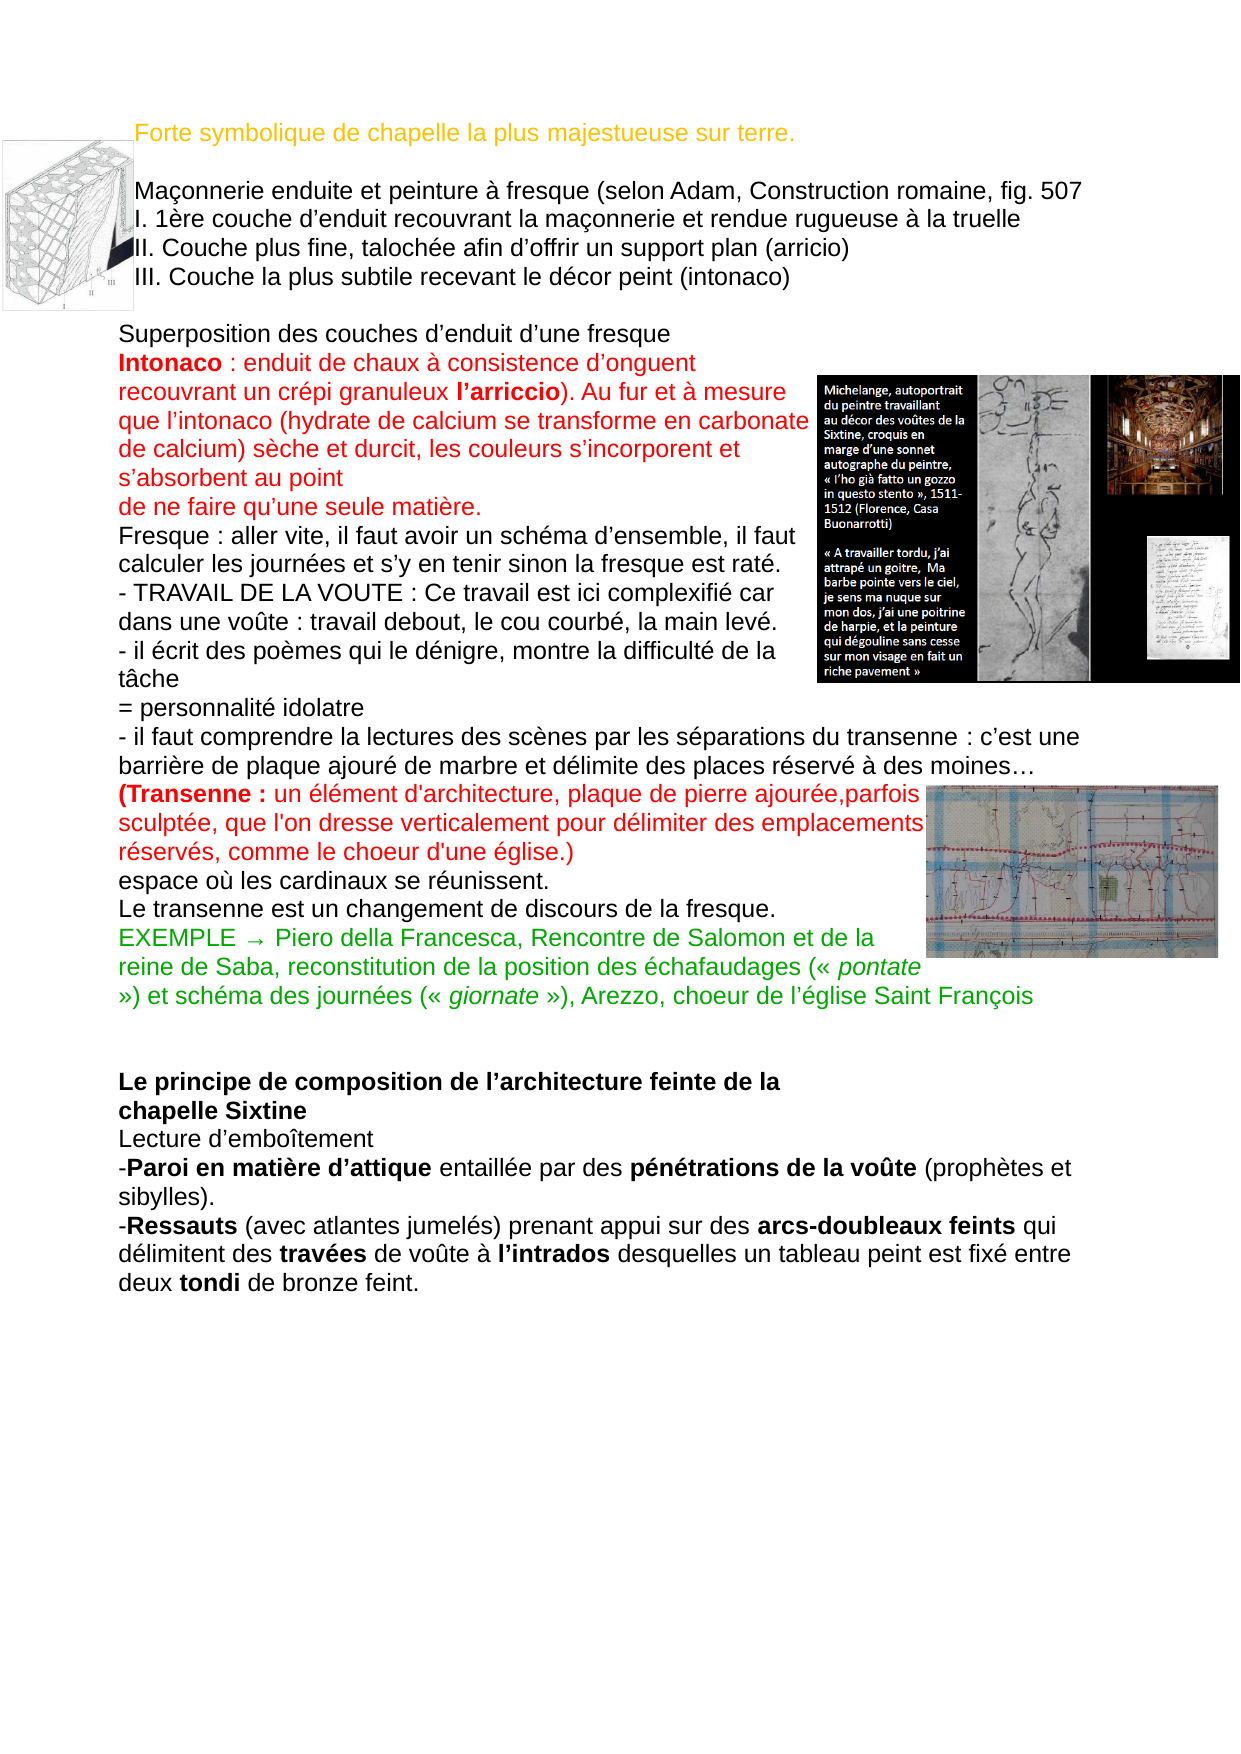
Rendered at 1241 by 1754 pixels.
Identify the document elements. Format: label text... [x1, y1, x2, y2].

text Maçonnerie enduite et peinture à fresque (selon Adam, Construction romaine, fig. 507 [134, 176, 1122, 204]
text chapelle Sixtine [118, 1096, 1122, 1124]
text = personnalité idolatre [118, 693, 1122, 722]
text (Transenne : un élément d'architecture, plaque de pierre ajourée,parfois sculptée, que l'on dresse verticalement pour délimiter des emplacements réservés, comme le choeur d'une église.) [118, 779, 1122, 866]
text I. 1ère couche d’enduit recouvrant la maçonnerie et rendue rugueuse à la truelle [134, 204, 1122, 233]
text Forte symbolique de chapelle la plus majestueuse sur terre. [118, 118, 1122, 147]
picture [1, 139, 134, 311]
text -Ressauts (avec atlantes jumelés) prenant appui sur des arcs-doubleaux feints qui délimitent des travées de voûte à l’intrados desquelles un tableau peint est fixé entre deux tondi de bronze feint. [118, 1211, 1122, 1297]
text EXEMPLE → Piero della Francesca, Rencontre de Salomon et de la reine de Saba, reconstitution de la position des échafaudages (« pontate ») et schéma des journées (« giornate »), Arezzo, choeur de l’église Saint François [118, 923, 1122, 1009]
text Fresque : aller vite, il faut avoir un schéma d’ensemble, il faut calculer les journées et s’y en tenir sinon la fresque est raté. [118, 521, 817, 578]
text - il faut comprendre la lectures des scènes par les séparations du transenne : c’est une barrière de plaque ajouré de marbre et délimite des places réservé à des moines… [118, 722, 1122, 779]
text - il écrit des poèmes qui le dénigre, montre la difficulté de la tâche [118, 636, 1122, 693]
text de ne faire qu’une seule matière. [118, 492, 817, 521]
text III. Couche la plus subtile recevant le décor peint (intonaco) [134, 262, 1122, 291]
text -Paroi en matière d’attique entaillée par des pénétrations de la voûte (prophètes et sibylles). [118, 1153, 1122, 1211]
text Le transenne est un changement de discours de la fresque. [118, 894, 925, 923]
text espace où les cardinaux se réunissent. [118, 866, 925, 894]
text Le principe de composition de l’architecture feinte de la [118, 1067, 1122, 1096]
text - TRAVAIL DE LA VOUTE : Ce travail est ici complexifié car dans une voûte : travail debout, le cou courbé, la main levé. [118, 578, 817, 636]
text Superposition des couches d’enduit d’une fresque [118, 319, 1122, 348]
text Intonaco : enduit de chaux à consistence d’onguent recouvrant un crépi granuleux l’arriccio). Au fur et à mesure que l’intonaco (hydrate de calcium se transforme en carbonate de calcium) sèche et durcit, les couleurs s’incorporent et s’absorbent au point [118, 348, 1122, 492]
text II. Couche plus fine, talochée afin d’offrir un support plan (arricio) [134, 233, 1122, 262]
picture [817, 375, 1240, 683]
text Lecture d’emboîtement [118, 1124, 1122, 1153]
picture [925, 784, 1219, 958]
